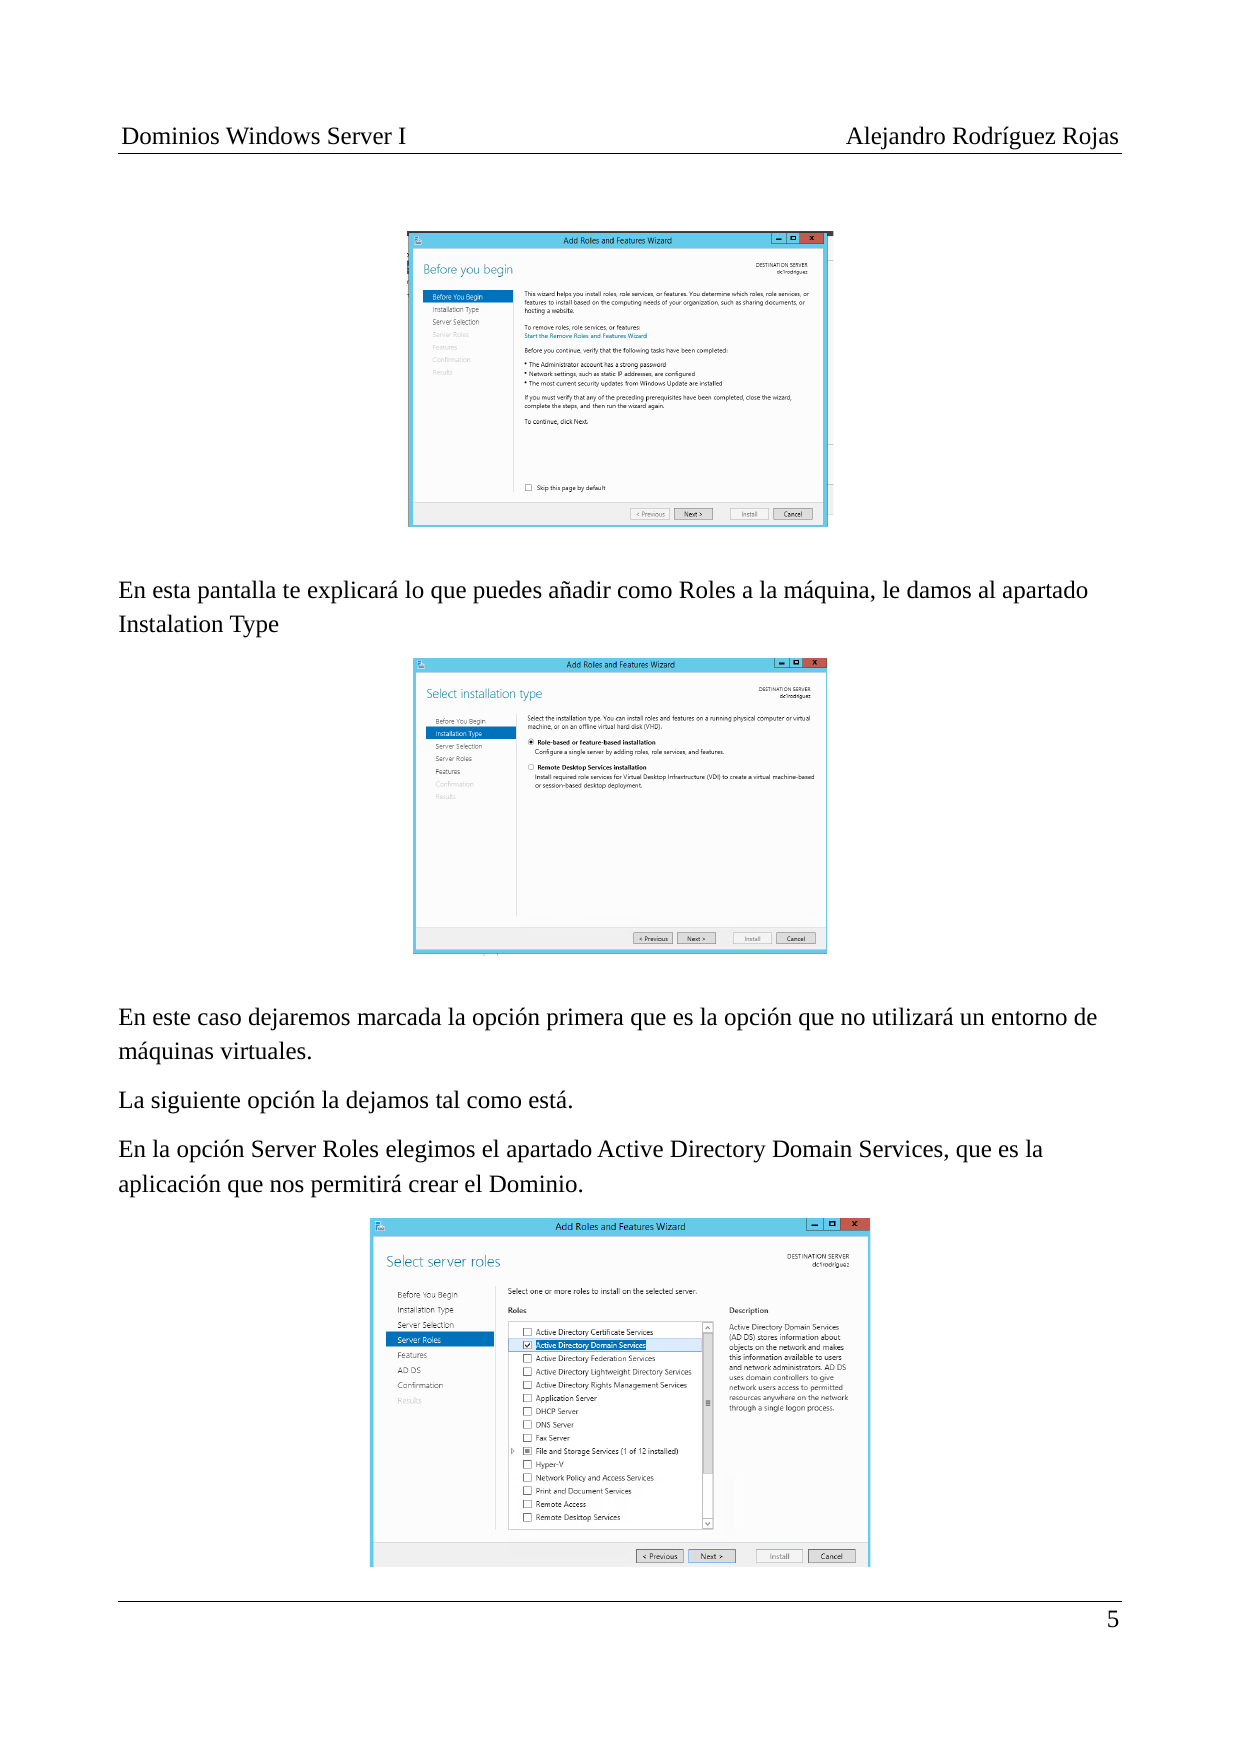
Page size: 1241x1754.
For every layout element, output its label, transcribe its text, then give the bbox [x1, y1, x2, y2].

picture [407, 231, 491, 527]
text La siguiente opción la dejamos tal como está. [118, 1086, 1122, 1114]
picture [413, 658, 496, 956]
picture [369, 1218, 470, 1567]
text En la opción Server Roles elegimos el apartado Active Directory Domain Services, que es la aplicación que nos permitirá crear el Dominio. [118, 1134, 1122, 1198]
text En esta pantalla te explicará lo que puedes añadir como Roles a la máquina, le damos al apartado Instalation Type [118, 575, 1122, 638]
text En este caso dejaremos marcada la opción primera que es la opción que no utilizará un entorno de máquinas virtuales. [118, 1002, 1122, 1065]
